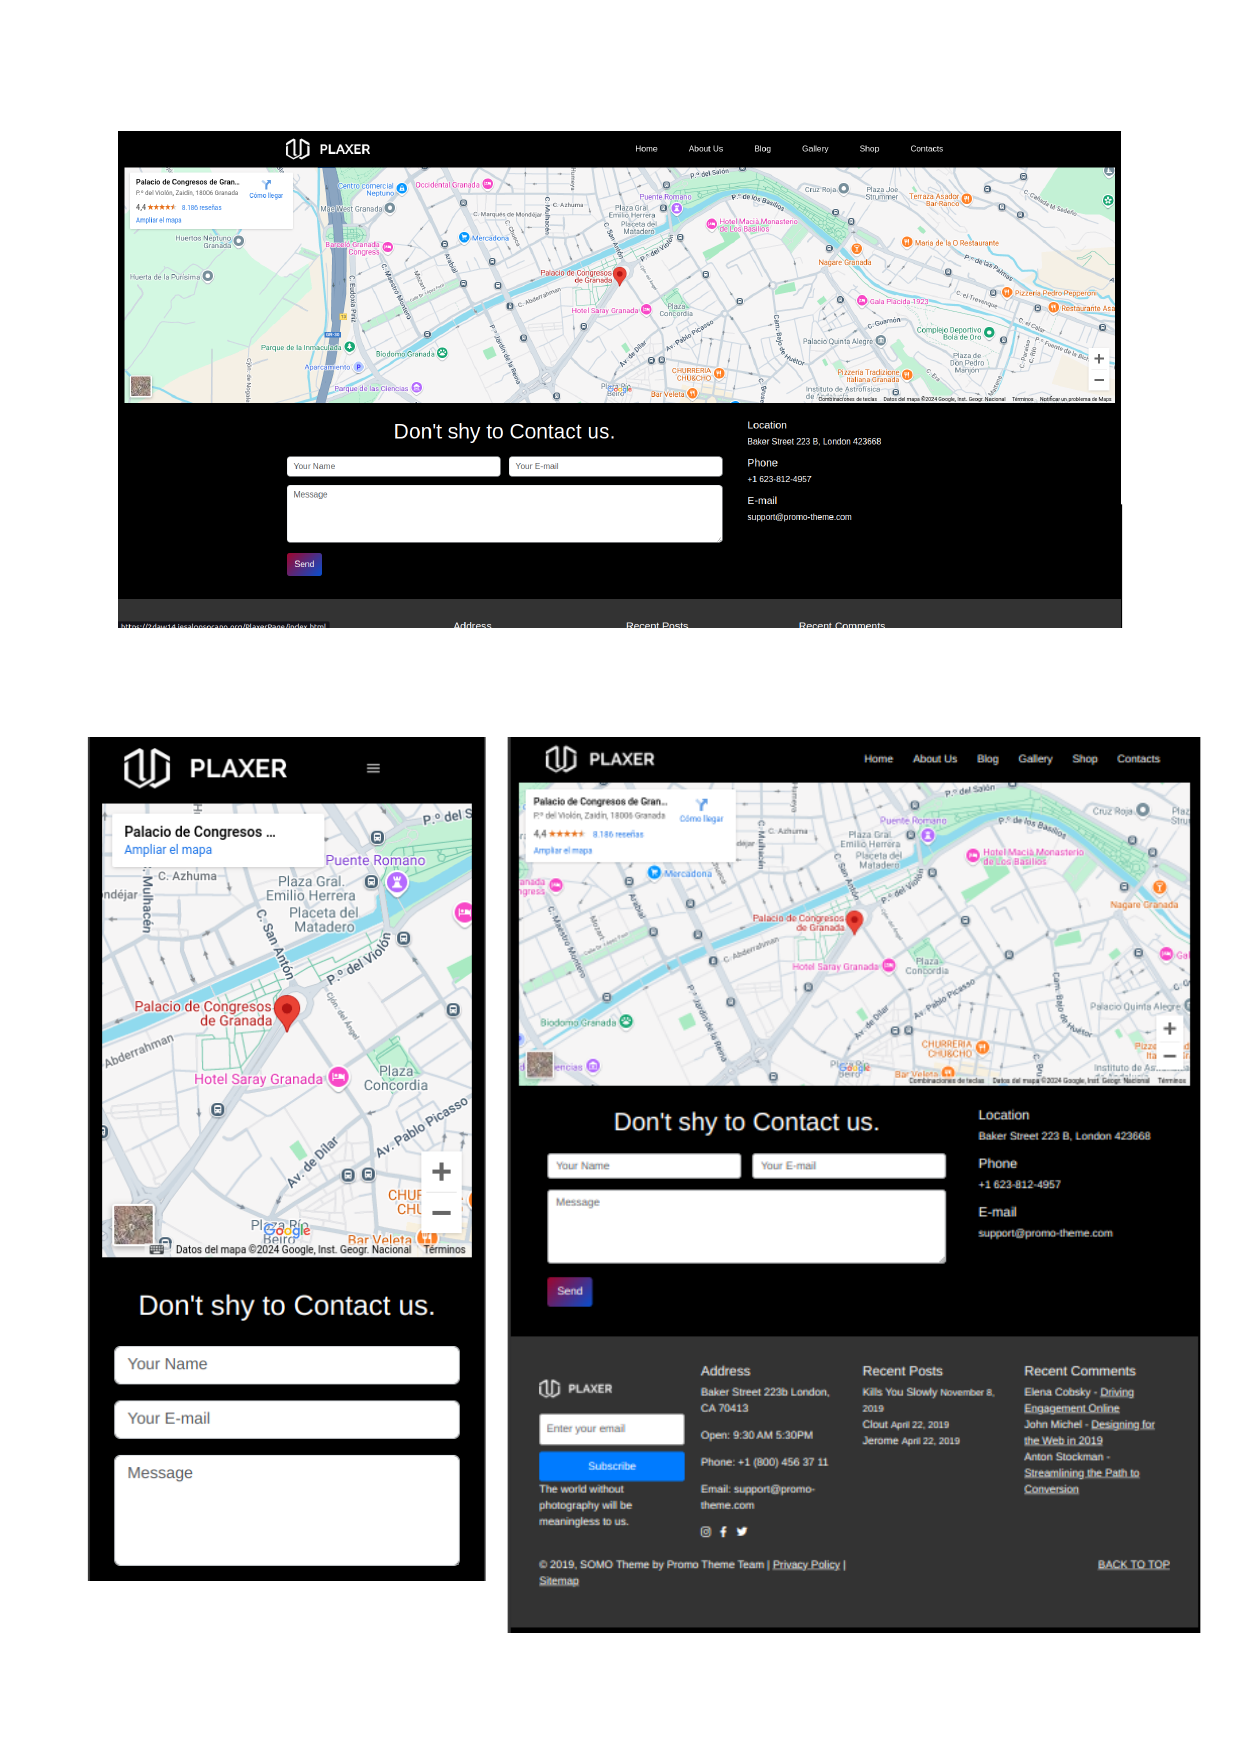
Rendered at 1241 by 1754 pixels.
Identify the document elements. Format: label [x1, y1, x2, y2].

picture [118, 131, 1123, 628]
picture [87, 737, 486, 1581]
picture [507, 737, 1201, 1633]
